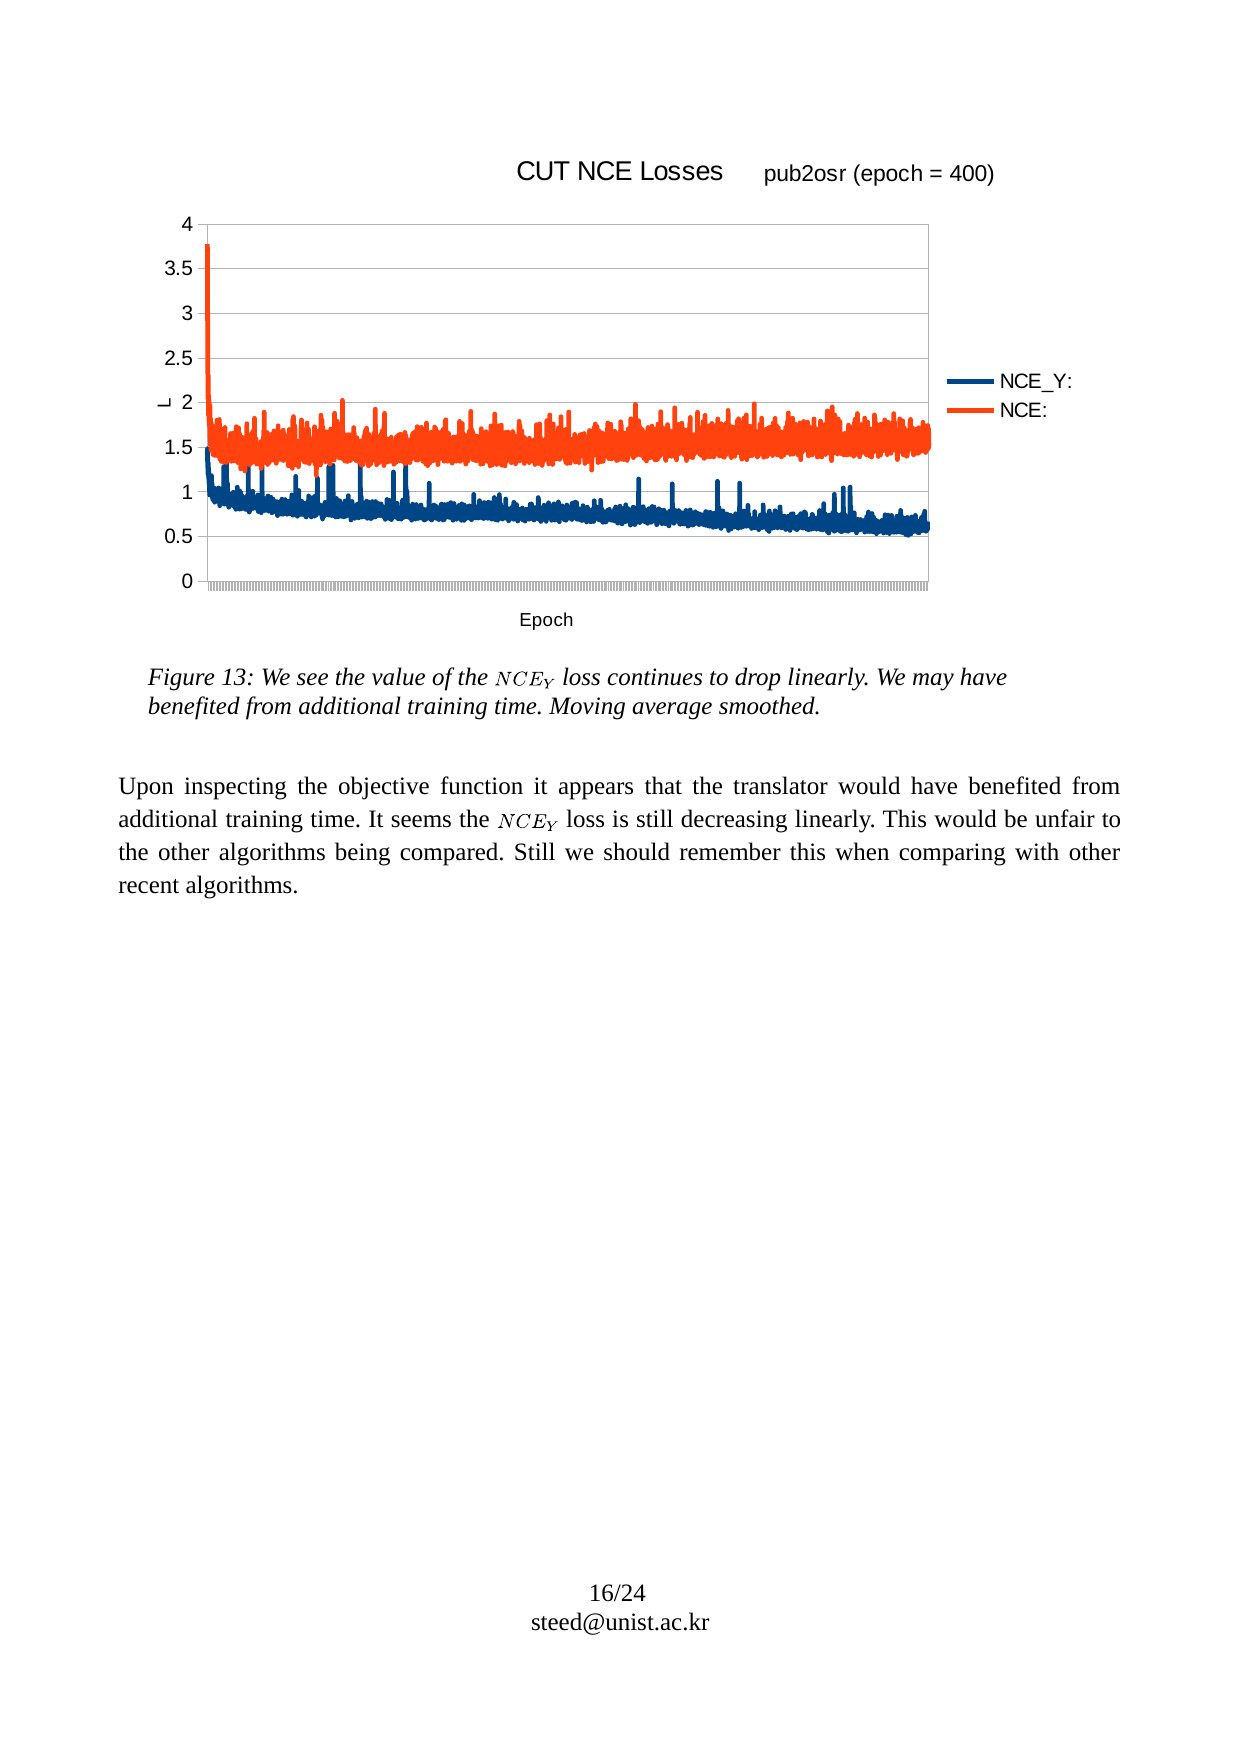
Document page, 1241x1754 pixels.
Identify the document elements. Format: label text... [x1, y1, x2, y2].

text Figure 13: We see the value of the loss continues to drop linearly. We may have benefited from additional training time. Moving average smoothed. [148, 662, 1093, 719]
text Upon inspecting the objective function it appears that the translator would have benefited from additional training time. It seems the loss is still decreasing linearly. This would be unfair to the other algorithms being compared. Still we should remember this when comparing with other recent algorithms. [118, 771, 1122, 899]
